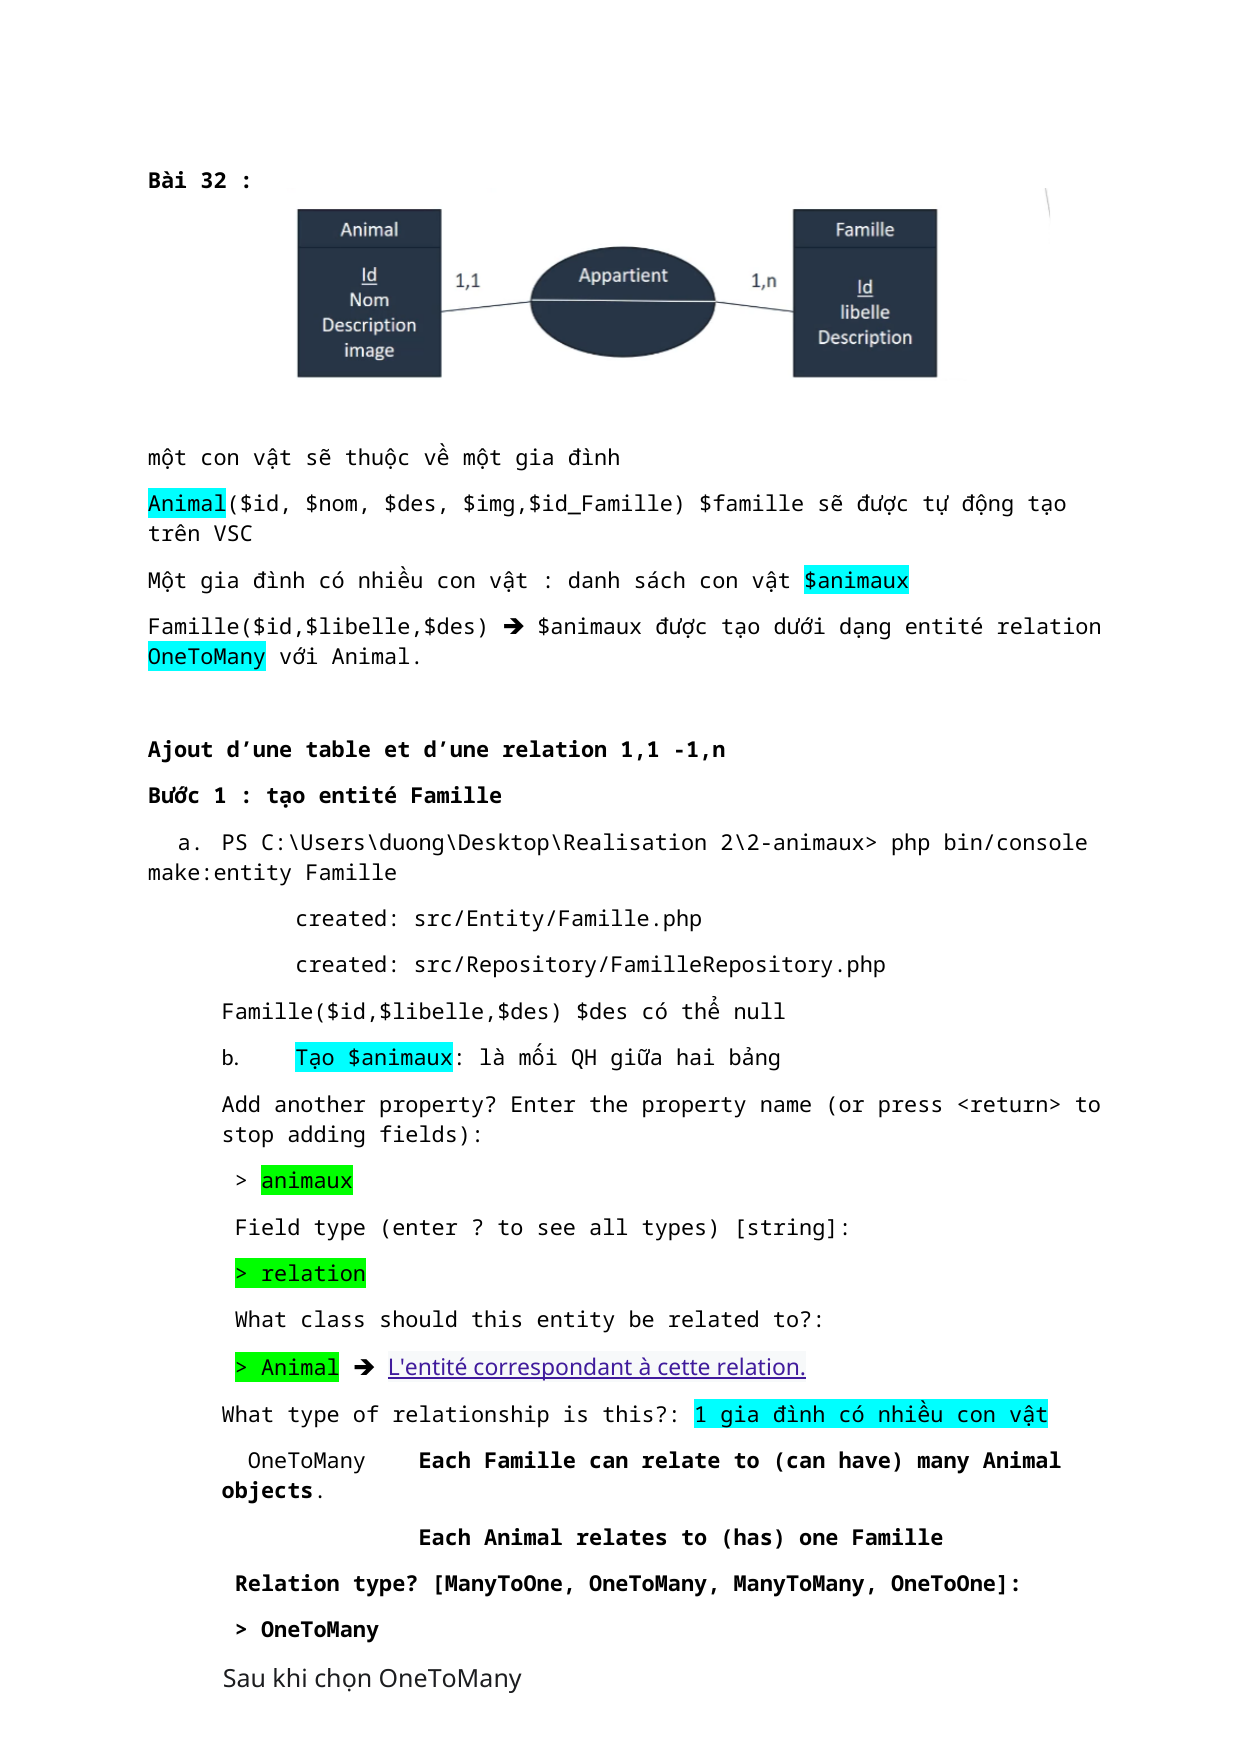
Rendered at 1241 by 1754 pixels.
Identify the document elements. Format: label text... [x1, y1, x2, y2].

list Famille($id,$libelle,$des) $des có thể null [221, 996, 1122, 1026]
text Animal($id, $nom, $des, $img,$id_Famille) $famille sẽ được tự động tạo trên VSC [148, 488, 1122, 548]
text Bài 32 : [148, 164, 1122, 381]
list Sau khi chọn OneToMany [223, 1661, 1122, 1695]
list PS C:\Users\duong\Desktop\Realisation 2\2-animaux> php bin/console make:entity Famille [148, 827, 1122, 886]
text Famille($id,$libelle,$des)  $animaux được tạo dưới dạng entité relation OneToMany với Animal. [148, 611, 1122, 671]
list created: src/Entity/Famille.php [221, 903, 1122, 933]
list > animaux [221, 1165, 1122, 1195]
text Ajout d’une table et d’une relation 1,1 -1,n [148, 734, 1122, 763]
list created: src/Repository/FamilleRepository.php [221, 949, 1122, 979]
list > relation [221, 1258, 1122, 1288]
list > OneToMany [221, 1614, 1122, 1644]
list Add another property? Enter the property name (or press <return> to stop adding fields): [221, 1089, 1122, 1148]
list Each Animal relates to (has) one Famille [221, 1521, 1122, 1551]
list Relation type? [ManyToOne, OneToMany, ManyToMany, OneToOne]: [221, 1568, 1122, 1598]
list What type of relationship is this?: 1 gia đình có nhiều con vật [221, 1399, 1122, 1428]
text Bước 1 : tạo entité Famille [148, 780, 1122, 810]
text một con vật sẽ thuộc về một gia đình [148, 442, 1122, 472]
list What class should this entity be related to?: [221, 1304, 1122, 1334]
list Tạo $animaux: là mối QH giữa hai bảng [221, 1042, 1122, 1072]
text Một gia đình có nhiều con vật : danh sách con vật $animaux [148, 564, 1122, 594]
list Field type (enter ? to see all types) [string]: [221, 1211, 1122, 1241]
list OneToMany Each Famille can relate to (can have) many Animal objects. [221, 1445, 1122, 1505]
list > Animal  L'entité correspondant à cette relation. [221, 1351, 1122, 1382]
